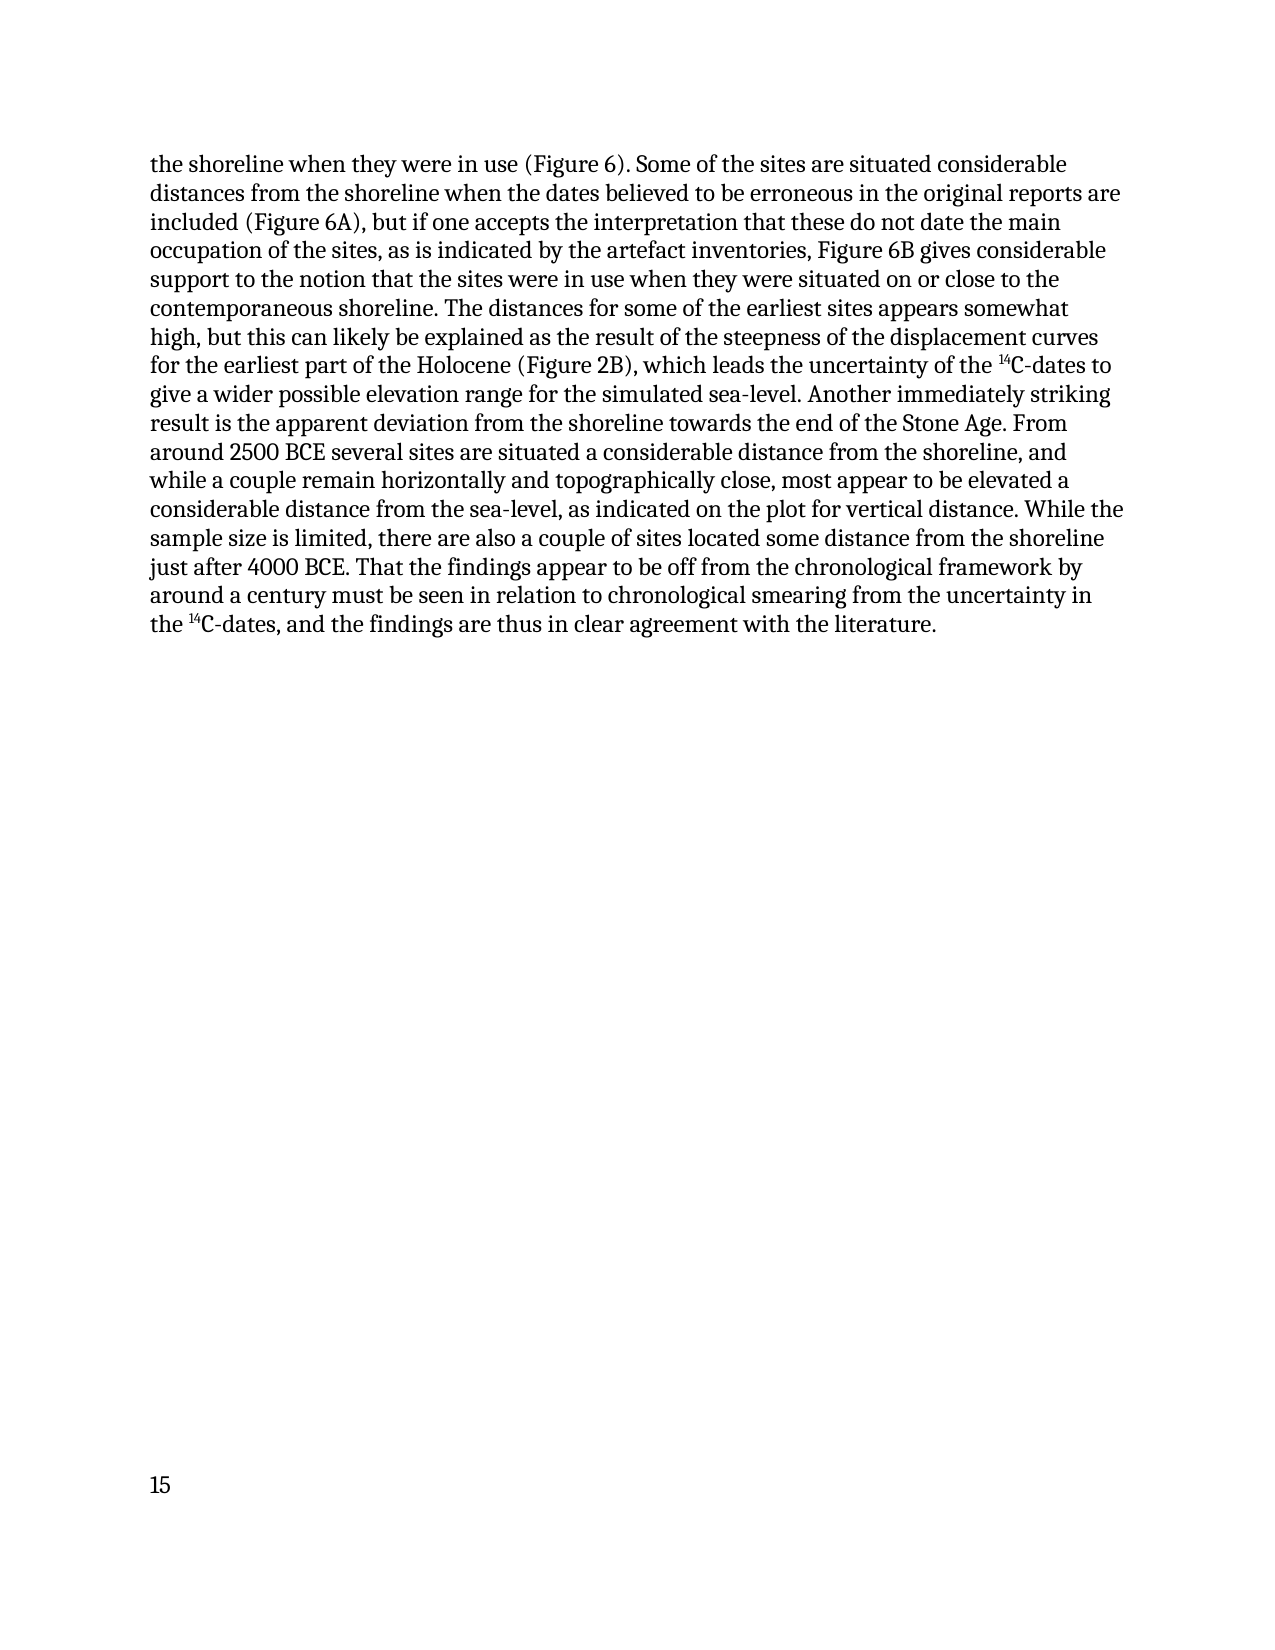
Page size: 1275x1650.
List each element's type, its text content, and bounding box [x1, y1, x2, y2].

text the shoreline when they were in use (Figure 6). Some of the sites are situated considerable distances from the shoreline when the dates believed to be erroneous in the original reports are included (Figure 6A), but if one accepts the interpretation that these do not date the main occupation of the sites, as is indicated by the artefact inventories, Figure 6B gives considerable support to the notion that the sites were in use when they were situated on or close to the contemporaneous shoreline. The distances for some of the earliest sites appears somewhat high, but this can likely be explained as the result of the steepness of the displacement curves for the earliest part of the Holocene (Figure 2B), which leads the uncertainty of the 14C-dates to give a wider possible elevation range for the simulated sea-level. Another immediately striking result is the apparent deviation from the shoreline towards the end of the Stone Age. From around 2500 BCE several sites are situated a considerable distance from the shoreline, and while a couple remain horizontally and topographically close, most appear to be elevated a considerable distance from the sea-level, as indicated on the plot for vertical distance. While the sample size is limited, there are also a couple of sites located some distance from the shoreline just after 4000 BCE. That the findings appear to be off from the chronological framework by around a century must be seen in relation to chronological smearing from the uncertainty in the 14C-dates, and the findings are thus in clear agreement with the literature. [150, 150, 1125, 639]
